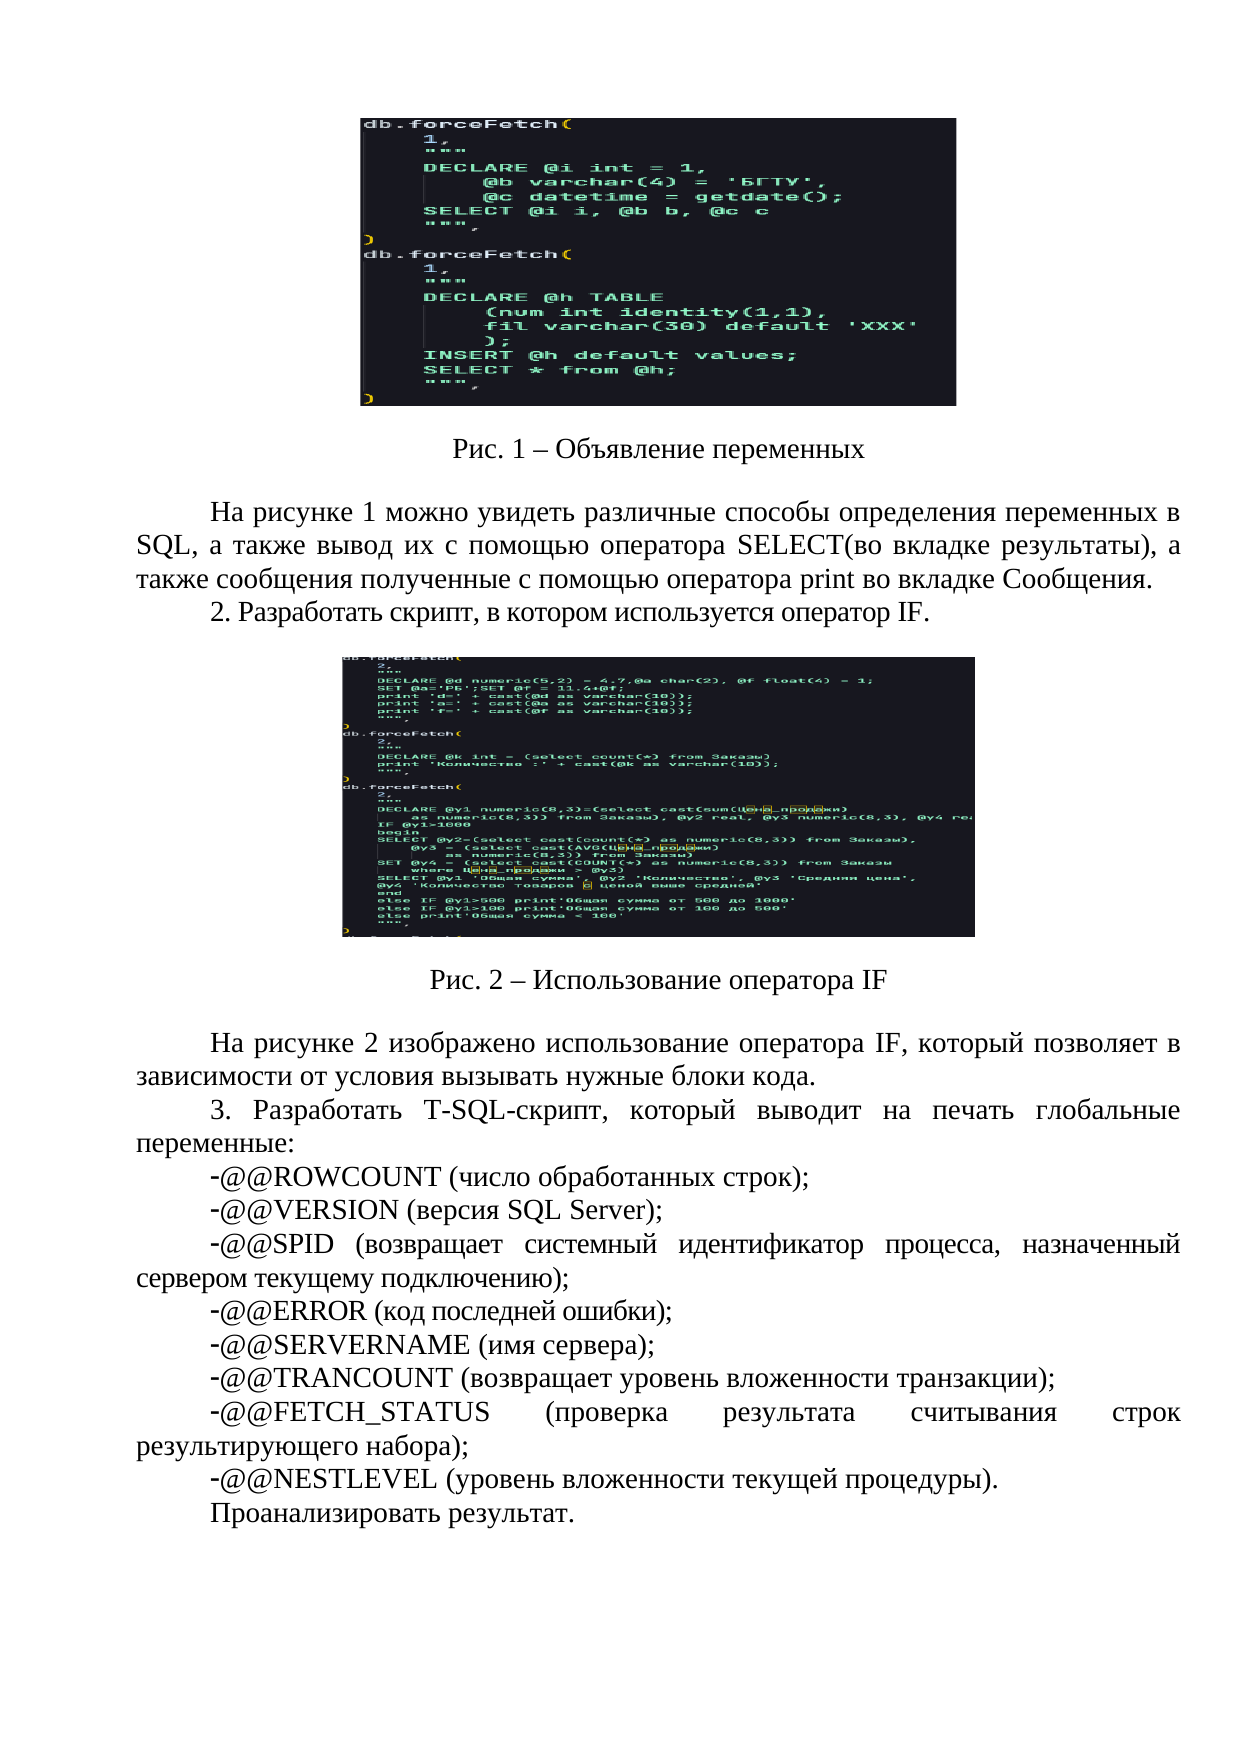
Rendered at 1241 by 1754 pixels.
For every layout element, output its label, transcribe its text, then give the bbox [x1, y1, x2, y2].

text @@ROWCOUNT (число обработанных строк); [136, 1159, 1181, 1192]
picture [360, 118, 957, 406]
text 3. Разработать T-SQL-скрипт, который выводит на печать глобальные переменные: [136, 1092, 1181, 1159]
text На рисунке 2 изображено использование оператора IF, который позволяет в зависимости от условия вызывать нужные блоки кода. [136, 1025, 1181, 1092]
text Рис. 2 – Использование оператора IF [136, 962, 1181, 996]
text @@TRANCOUNT (возвращает уровень вложенности транзакции); [136, 1361, 1181, 1394]
text @@FETCH_STATUS (проверка результата считывания строк результирующего набора); [136, 1394, 1181, 1461]
text @@NESTLEVEL (уровень вложенности текущей процедуры). [136, 1461, 1181, 1495]
text @@SERVERNAME (имя сервера); [136, 1327, 1181, 1361]
text Проанализировать результат. [136, 1495, 1181, 1529]
text На рисунке 1 можно увидеть различные способы определения переменных в SQL, а также вывод их с помощью оператора SELECT(во вкладке результаты), а также сообщения полученные с помощью оператора print во вкладке Сообщения. [136, 494, 1181, 594]
text @@ERROR (код последней ошибки); [136, 1293, 1181, 1327]
text Рис. 1 – Объявление переменных [136, 431, 1181, 464]
text @@SPID (возвращает системный идентификатор процесса, назначенный сервером текущему подключению); [136, 1226, 1181, 1293]
text 2. Разработать скрипт, в котором используется оператор IF. [136, 594, 1181, 628]
picture [342, 657, 975, 937]
text @@VERSION (версия SQL Server); [136, 1192, 1181, 1226]
